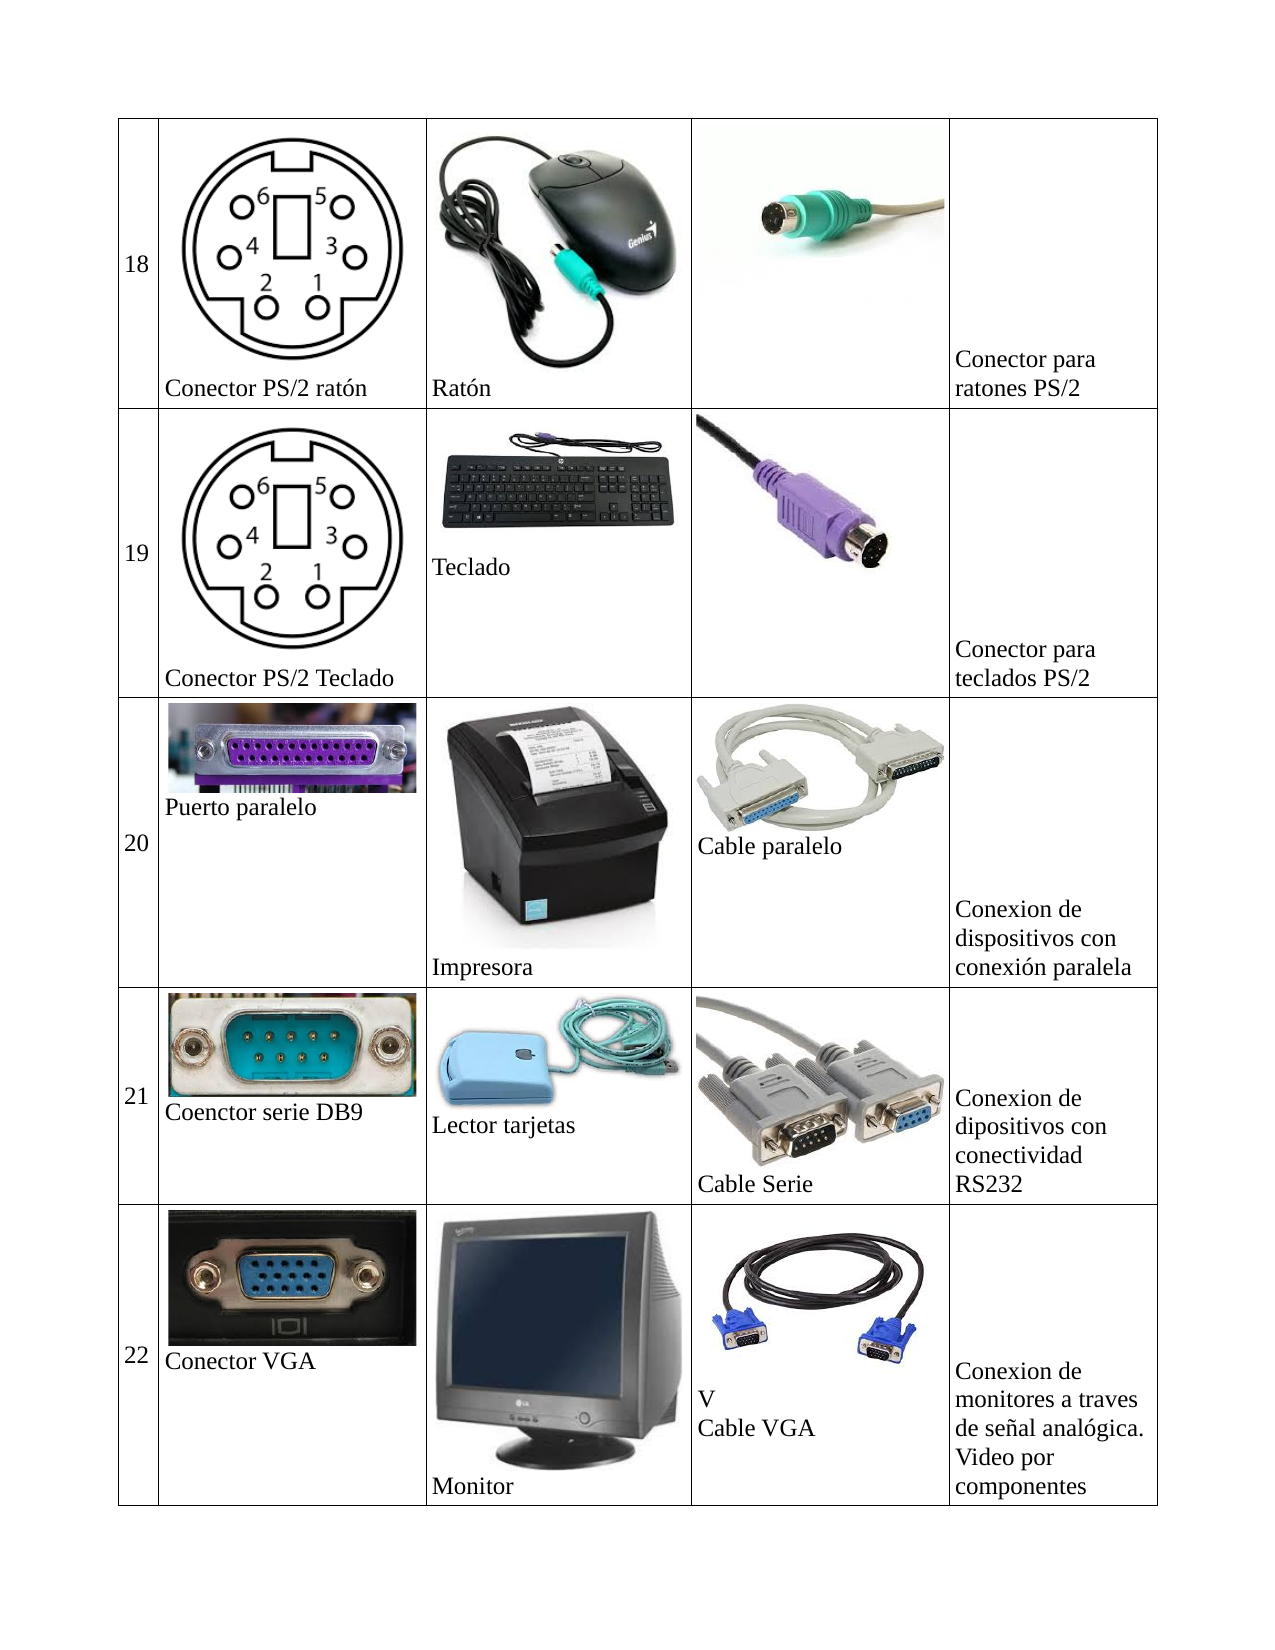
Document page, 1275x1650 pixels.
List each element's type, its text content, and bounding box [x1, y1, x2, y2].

picture [434, 703, 683, 952]
table_cell Teclado [427, 409, 691, 697]
picture [696, 703, 945, 832]
table_cell [692, 409, 949, 697]
table_cell 18 [119, 119, 158, 408]
table_cell Puerto paralelo [159, 698, 426, 987]
picture [434, 993, 683, 1110]
table_cell 19 [119, 409, 158, 697]
picture [434, 414, 683, 552]
table_cell Conexion de monitores a traves de señal analógica. Video por componentes [950, 1205, 1157, 1505]
table_cell [692, 119, 949, 408]
table_cell Conexion de dispositivos con conexión paralela [950, 698, 1157, 987]
table_cell Monitor [427, 1205, 691, 1505]
table_cell Cable Serie [692, 988, 949, 1203]
picture [434, 125, 683, 374]
table_cell 20 [119, 698, 158, 987]
table_cell Ratón [427, 119, 691, 408]
table_cell 21 [119, 988, 158, 1203]
table_cell Conector VGA [159, 1205, 426, 1505]
table_cell Impresora [427, 698, 691, 987]
table_cell Conector PS/2 ratón [159, 119, 426, 408]
table_cell Cable paralelo [692, 698, 949, 987]
table_cell Conector para ratones PS/2 [950, 119, 1157, 408]
picture [696, 993, 945, 1169]
picture [696, 1210, 945, 1385]
picture [168, 993, 417, 1097]
picture [168, 125, 417, 374]
table_cell Conector para teclados PS/2 [950, 409, 1157, 697]
table_cell V Cable VGA [692, 1205, 949, 1505]
picture [696, 414, 945, 606]
picture [696, 125, 945, 311]
table_cell Conexion de dipositivos con conectividad RS232 [950, 988, 1157, 1203]
table_cell Lector tarjetas [427, 988, 691, 1203]
table_cell Conector PS/2 Teclado [159, 409, 426, 697]
picture [168, 703, 417, 793]
table_cell Coenctor serie DB9 [159, 988, 426, 1203]
table_cell 22 [119, 1205, 158, 1505]
picture [434, 1210, 683, 1471]
picture [168, 1210, 417, 1346]
picture [168, 414, 417, 663]
